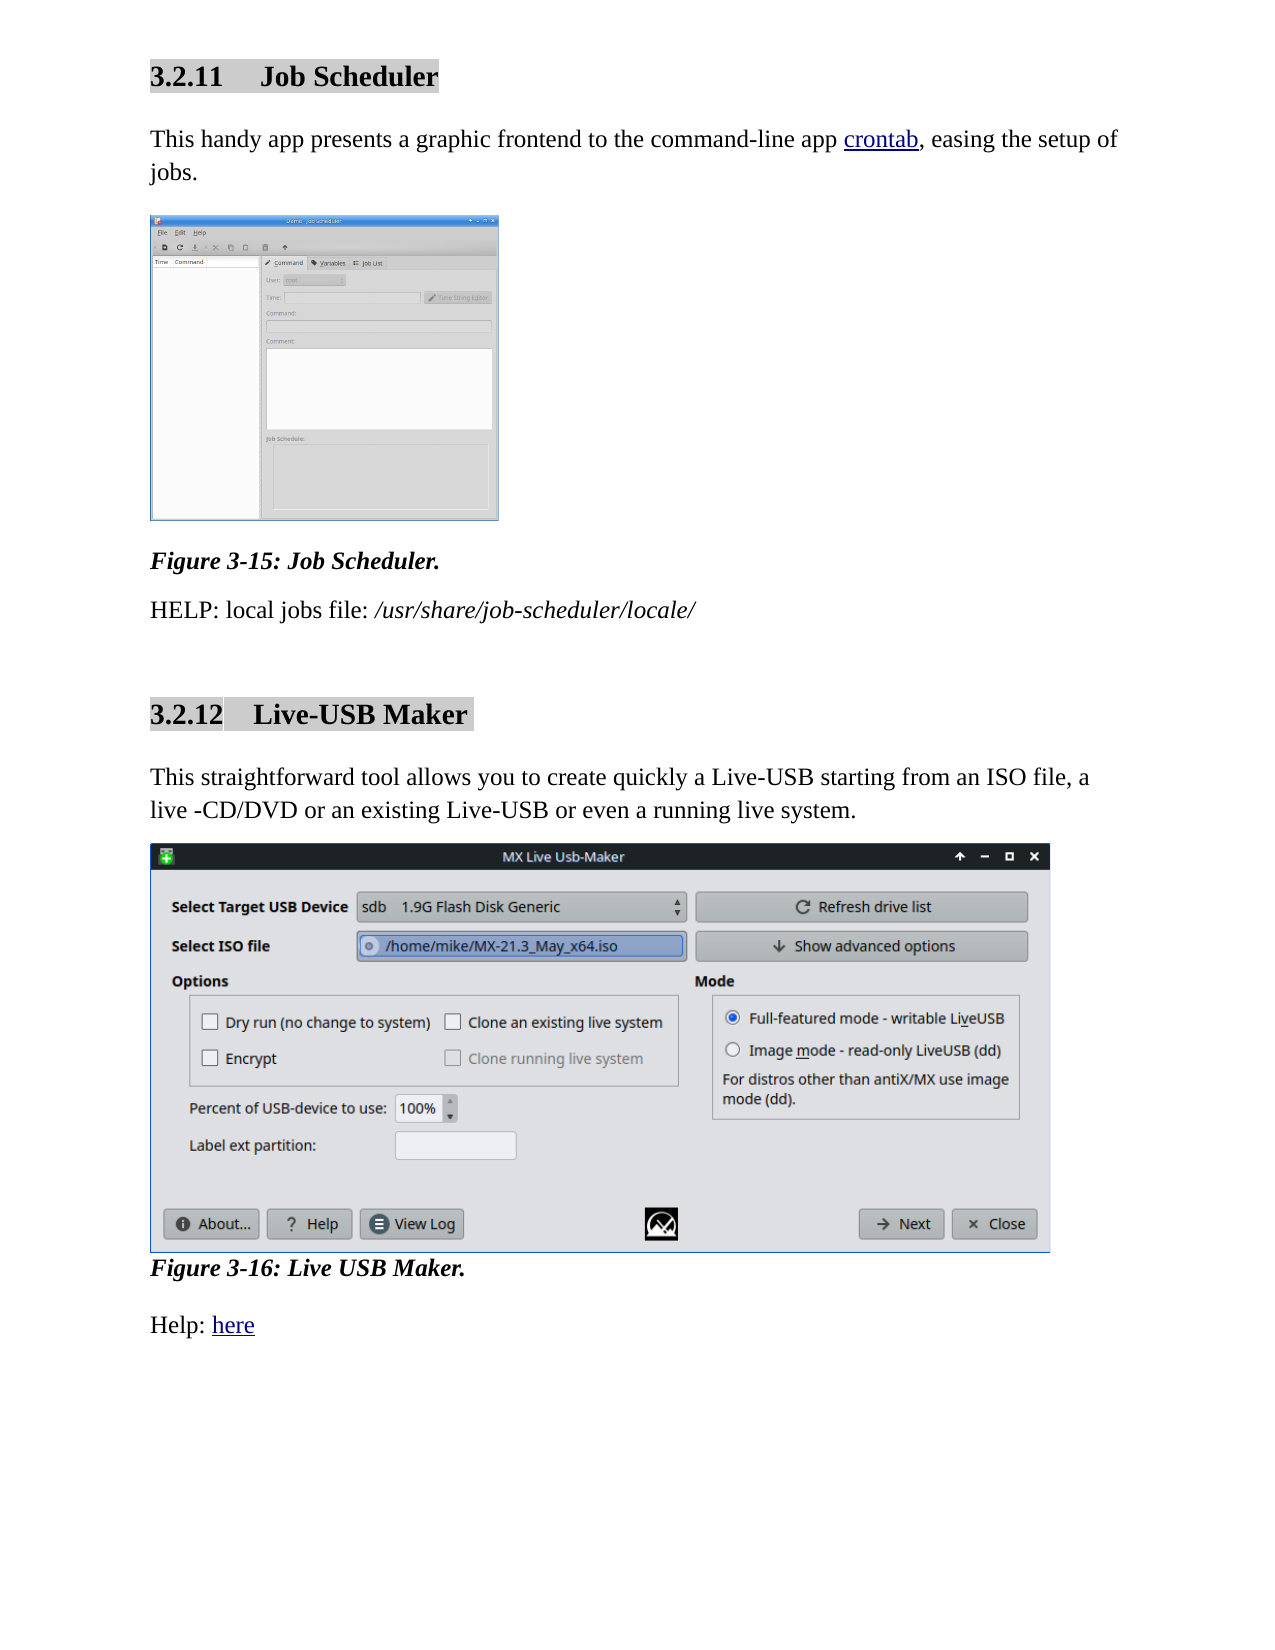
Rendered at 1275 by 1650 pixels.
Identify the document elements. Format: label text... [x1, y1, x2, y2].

picture [150, 843, 1050, 1253]
subtitle 3.2.11 Job Scheduler [209, 59, 223, 93]
text HELP: local jobs file: /usr/share/job-scheduler/locale/ [150, 595, 1125, 624]
picture [150, 215, 499, 521]
text Figure 3-15: Job Scheduler. [150, 546, 1125, 575]
text Figure 3-16: Live USB Maker. [150, 856, 1125, 1282]
text Help: here [150, 1310, 1125, 1339]
subtitle 3.2.11 Job Scheduler [439, 59, 1125, 93]
text This handy app presents a graphic frontend to the command-line app crontab, easing the setup of jobs. [150, 124, 1125, 186]
text This straightforward tool allows you to create quickly a Live-USB starting from an ISO file, a live -CD/DVD or an existing Live-USB or even a running live system. [150, 762, 1125, 824]
subtitle 3.2.12 Live-USB Maker [474, 697, 1125, 731]
